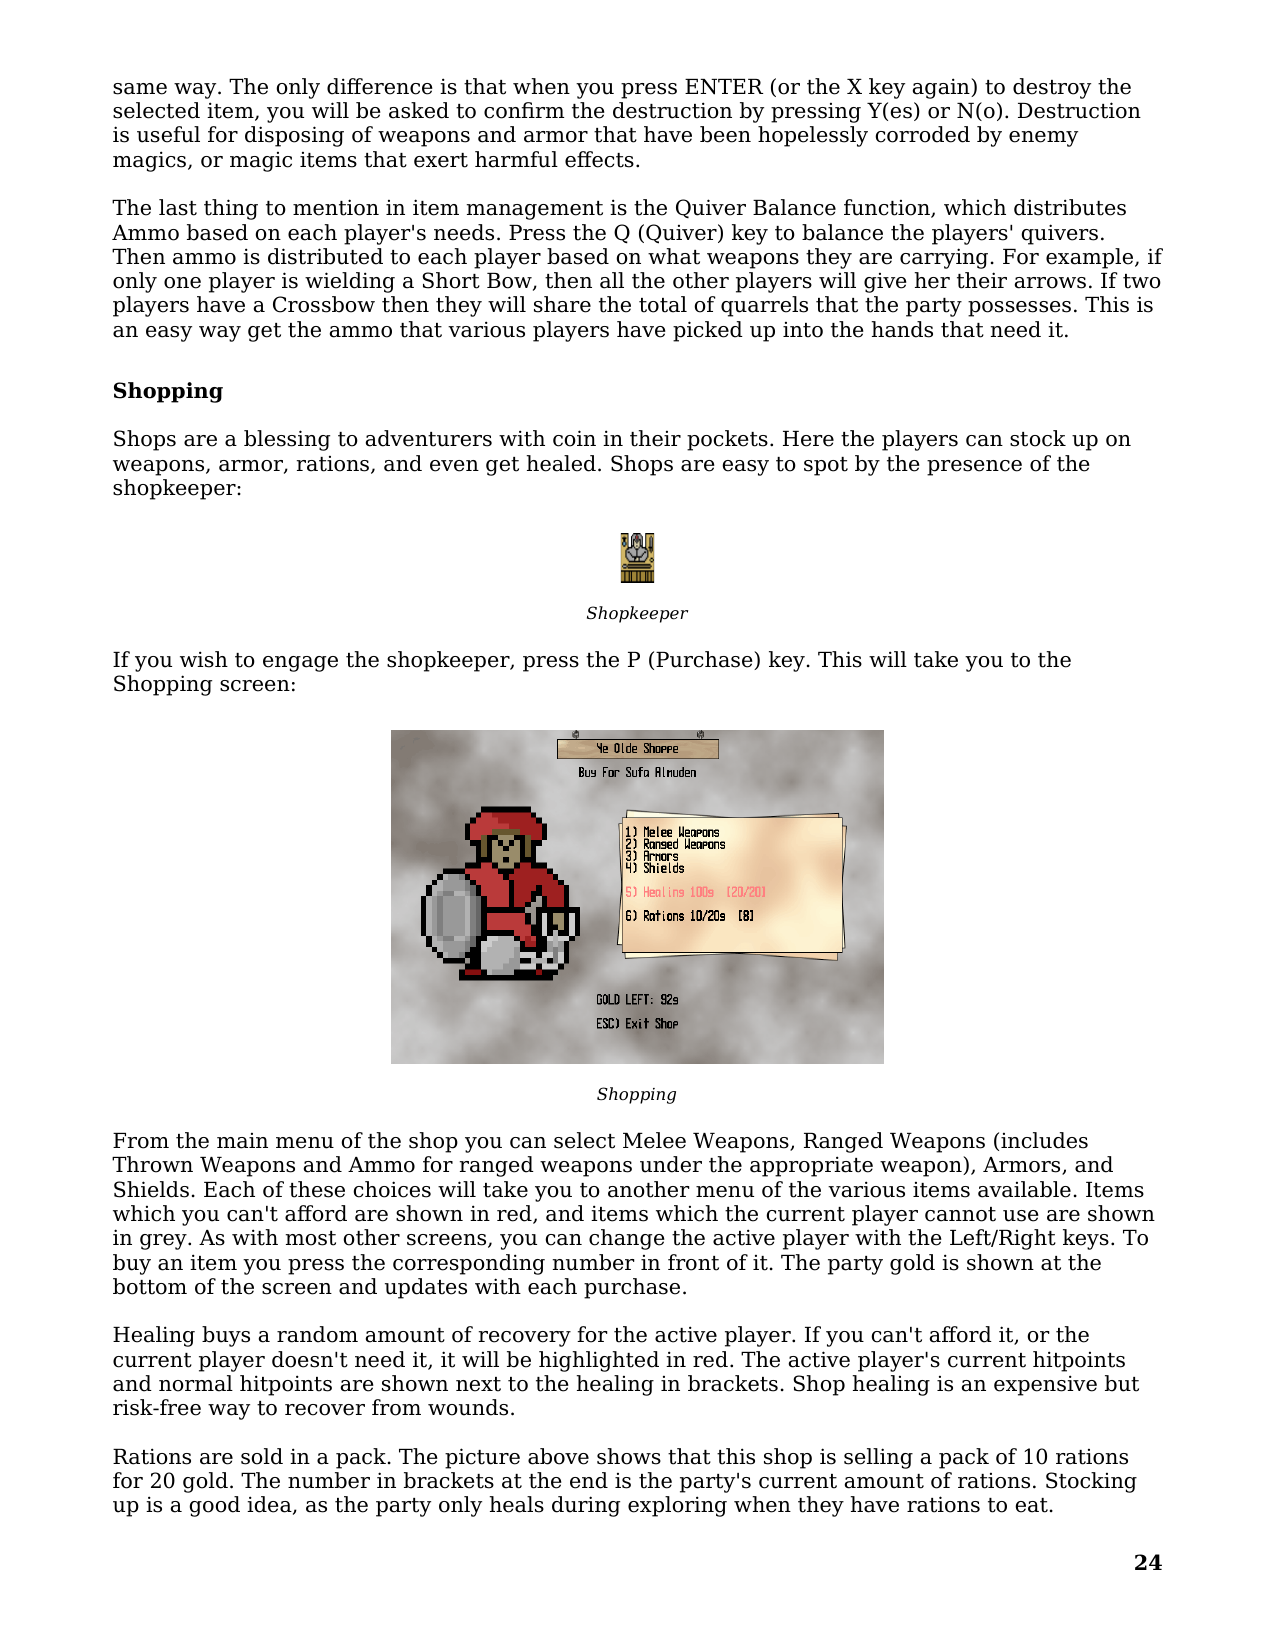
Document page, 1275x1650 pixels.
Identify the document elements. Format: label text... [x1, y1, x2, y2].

picture [391, 730, 884, 1064]
text Rations are sold in a pack. The picture above shows that this shop is selling a pack of 10 rations for 20 gold. The number in brackets at the end is the party's current amount of rations. Stocking up is a good idea, as the party only heals during exploring when they have rations to eat. [112, 1445, 1162, 1517]
text Shopping [112, 1085, 1162, 1104]
text same way. The only difference is that when you press ENTER (or the X key again) to destroy the selected item, you will be asked to confirm the destruction by pressing Y(es) or N(o). Destruction is useful for disposing of weapons and armor that have been hopelessly corroded by enemy magics, or magic items that exert harmful effects. [112, 75, 1162, 172]
text If you wish to engage the shopkeeper, press the P (Purchase) key. This will take you to the Shopping screen: [112, 648, 1162, 697]
text From the main menu of the shop you can select Melee Weapons, Ranged Weapons (includes Thrown Weapons and Ammo for ranged weapons under the appropriate weapon), Armors, and Shields. Each of these choices will take you to another menu of the various items available. Items which you can't afford are shown in red, and items which the current player cannot use are shown in grey. As with most other screens, you can change the active player with the Left/Right keys. To buy an item you press the corresponding number in front of it. The party gold is shown at the bottom of the screen and updates with each purchase. [112, 1129, 1162, 1299]
text Shops are a blessing to adventurers with coin in their pockets. Here the players can stock up on weapons, armor, rations, and even get healed. Shops are easy to spot by the presence of the shopkeeper: [112, 427, 1162, 500]
text The last thing to mention in item management is the Quiver Balance function, which distributes Ammo based on each player's needs. Press the Q (Quiver) key to balance the players' quivers. Then ammo is distributed to each player based on what weapons they are carrying. For example, if only one player is wielding a Short Bow, then all the other players will give her their arrows. If two players have a Crossbow then they will share the total of quarrels that the party possesses. This is an easy way get the ammo that various players have picked up into the hands that need it. [112, 196, 1162, 342]
text Shopkeeper [112, 604, 1162, 623]
subtitle Shopping [112, 379, 1162, 403]
text Healing buys a random amount of recovery for the active player. If you can't afford it, or the current player doesn't need it, it will be highlighted in red. The active player's current hitpoints and normal hitpoints are shown next to the healing in brackets. Shop healing is an expensive but risk-free way to recover from wounds. [112, 1323, 1162, 1420]
picture [620, 533, 655, 583]
